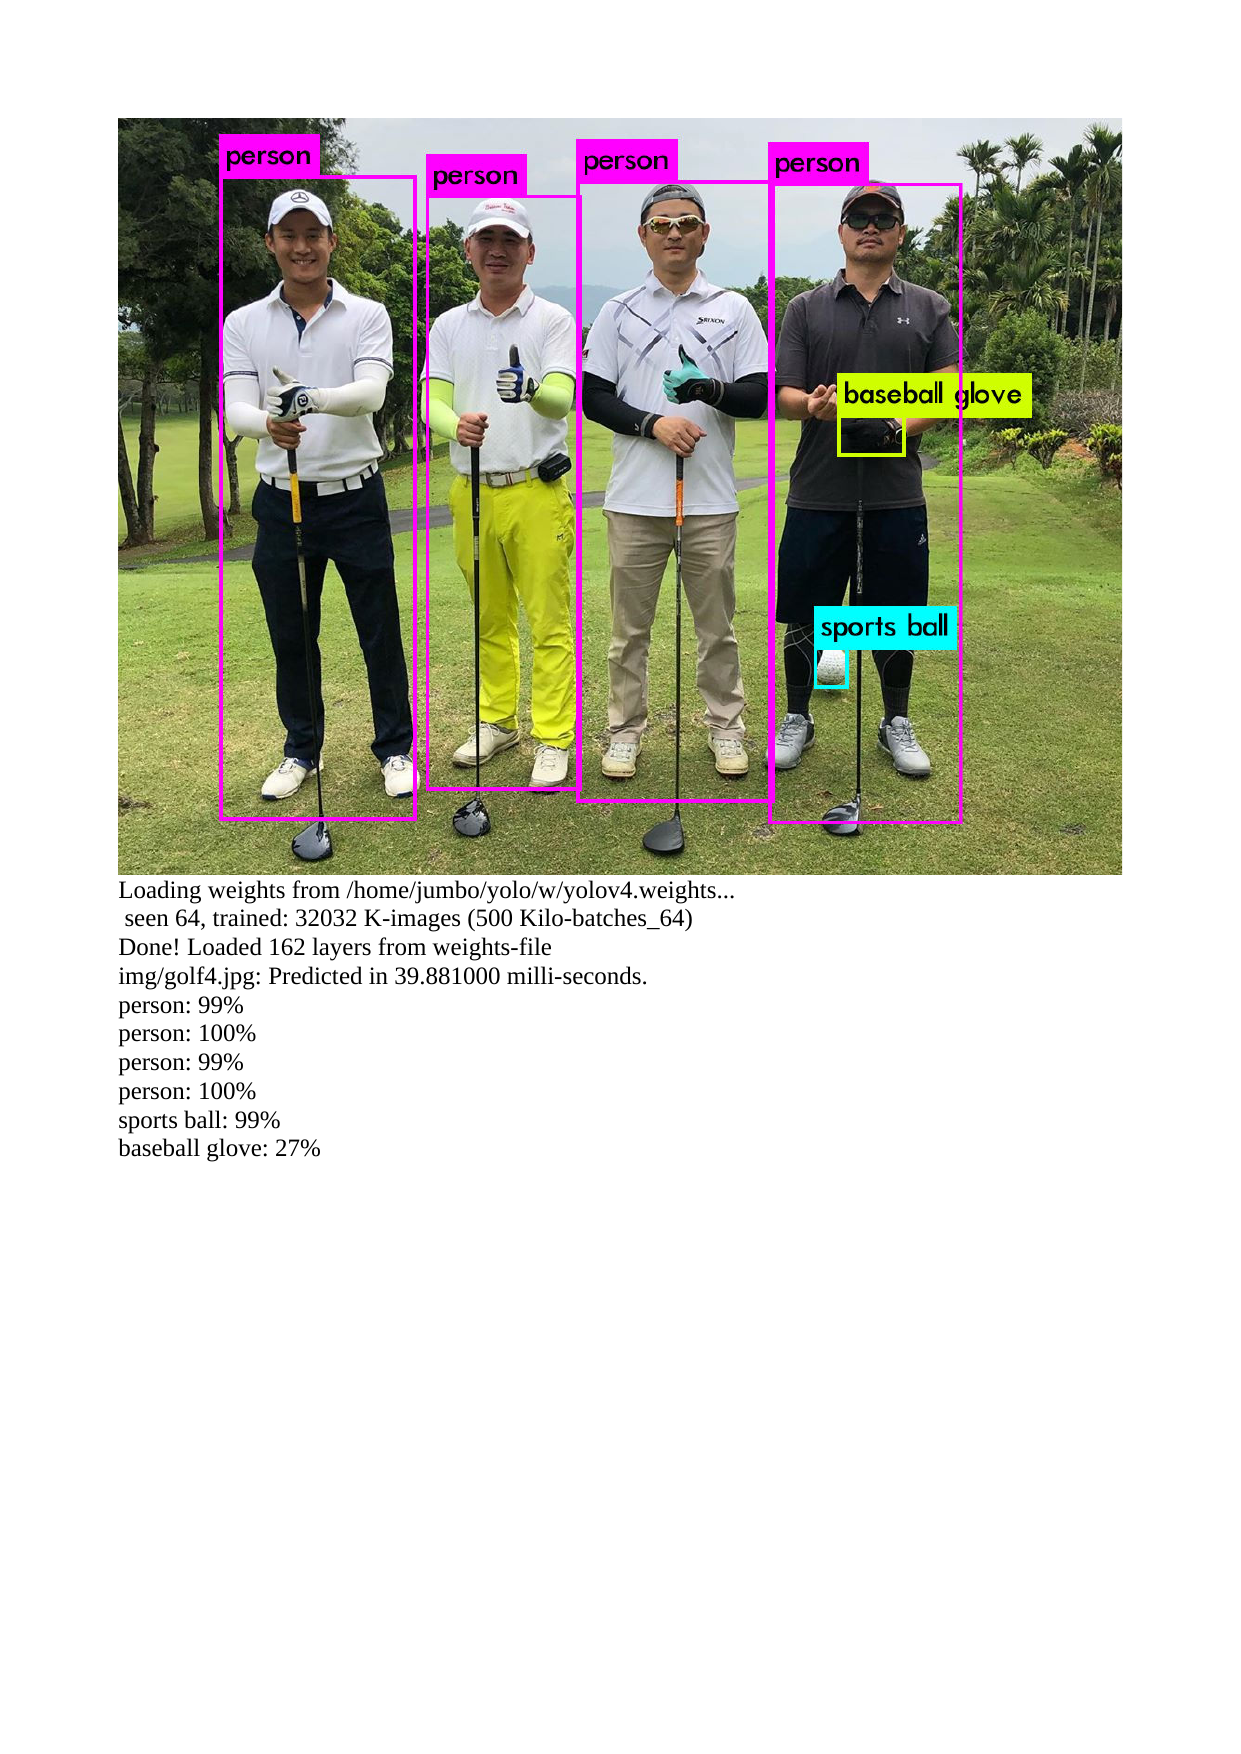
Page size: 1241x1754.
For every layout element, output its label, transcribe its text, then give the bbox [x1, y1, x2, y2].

text Done! Loaded 162 layers from weights-file [118, 932, 1122, 961]
text sports ball: 99% [118, 1105, 1122, 1133]
text Loading weights from /home/jumbo/yolo/w/yolov4.weights... [118, 875, 1122, 903]
text person: 100% [118, 1076, 1122, 1105]
text person: 99% [118, 1047, 1122, 1076]
text img/golf4.jpg: Predicted in 39.881000 milli-seconds. [118, 961, 1122, 990]
text baseball glove: 27% [118, 1133, 1122, 1162]
picture [118, 118, 1123, 875]
text person: 99% [118, 990, 1122, 1018]
text seen 64, trained: 32032 K-images (500 Kilo-batches_64) [118, 903, 1122, 932]
text person: 100% [118, 1018, 1122, 1047]
